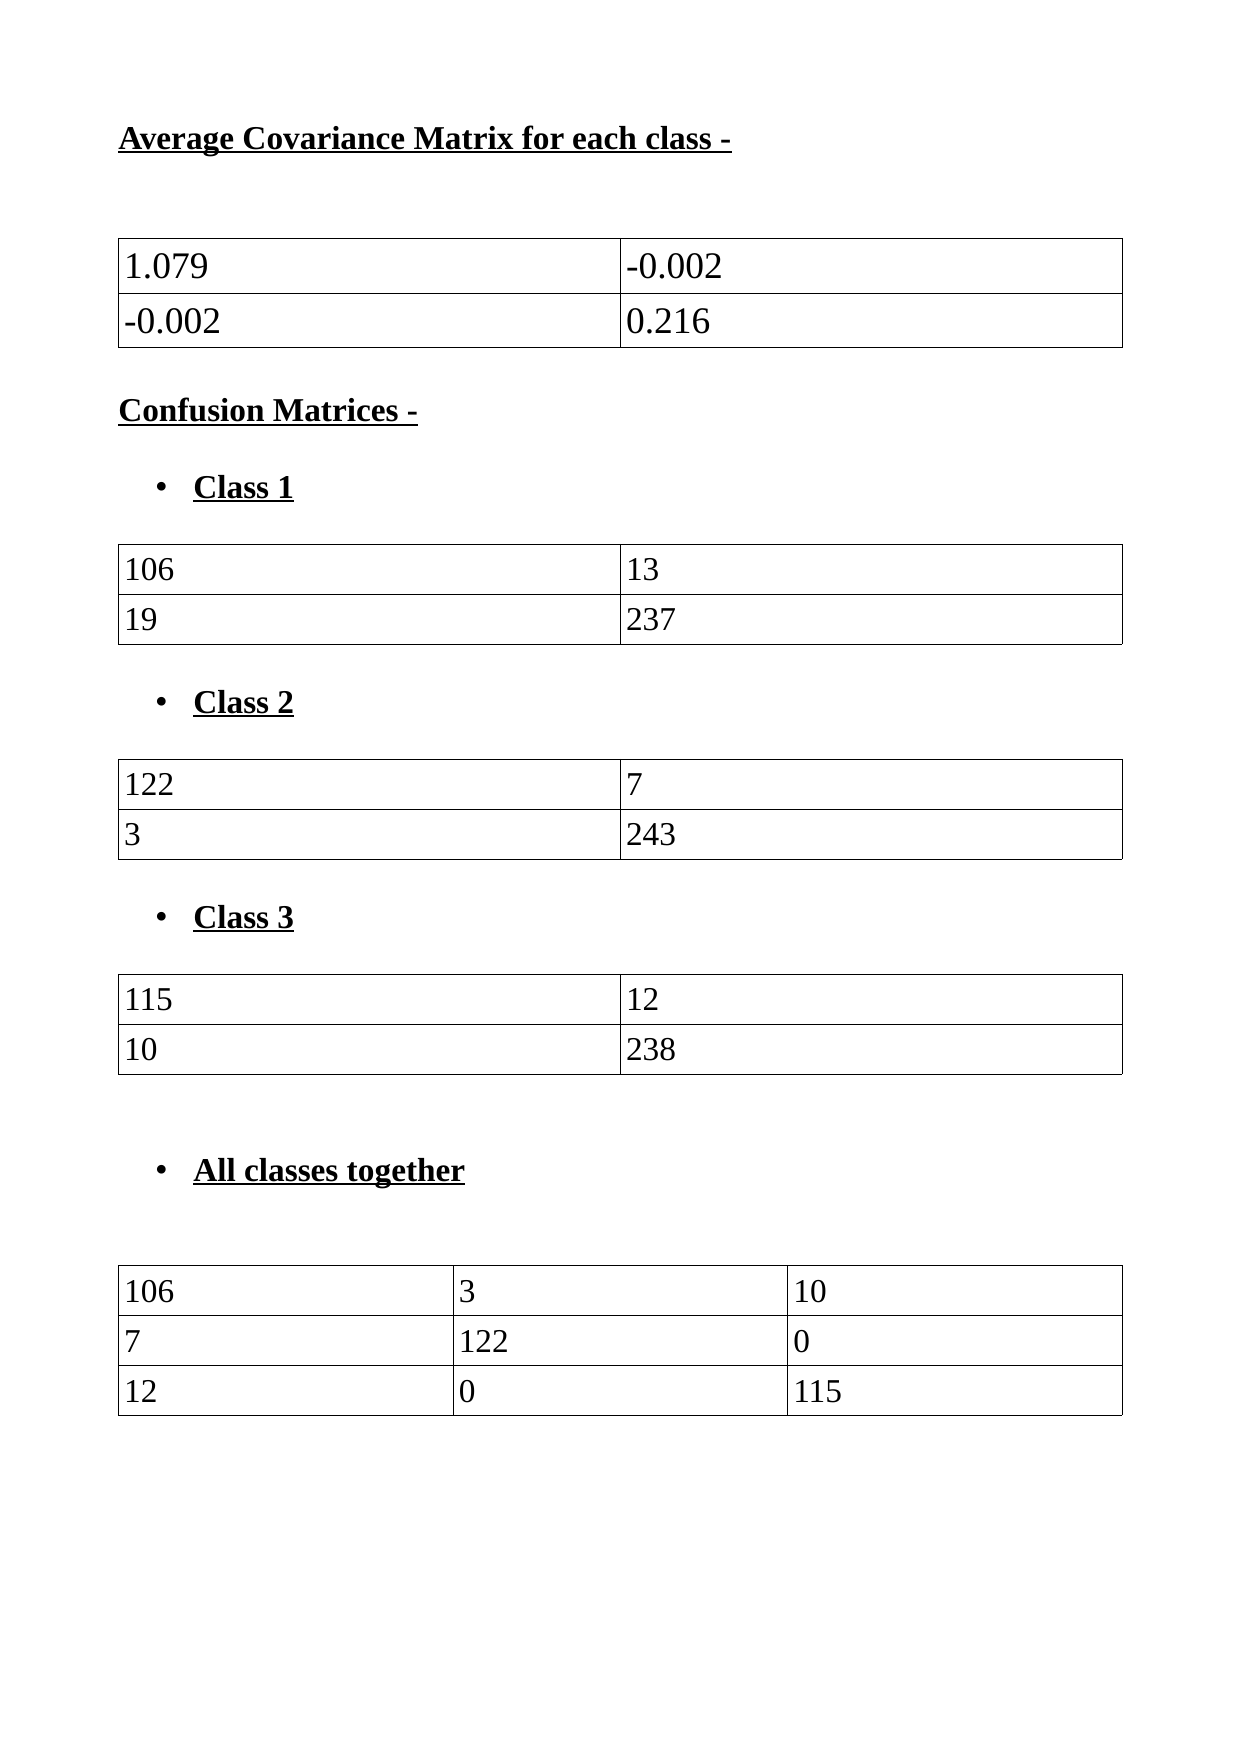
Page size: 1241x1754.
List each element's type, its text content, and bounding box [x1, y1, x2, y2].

table_header 13 [621, 545, 1122, 594]
table_cell -0.002 [119, 294, 620, 347]
table_header -0.002 [621, 239, 1122, 293]
table_cell 19 [119, 595, 620, 644]
table_header 1.079 [119, 239, 620, 293]
table_cell 7 [119, 1316, 453, 1365]
table_header 122 [119, 760, 620, 809]
table_header 106 [119, 1266, 453, 1315]
table_cell 115 [788, 1366, 1122, 1415]
table_header 10 [788, 1266, 1122, 1315]
table_header 7 [621, 760, 1122, 809]
list Class 1 [156, 467, 1122, 506]
text Confusion Matrices - [118, 391, 1122, 429]
list Class 3 [156, 897, 1122, 935]
table_cell 10 [119, 1025, 620, 1073]
table_cell 3 [119, 810, 620, 858]
table_cell 237 [621, 595, 1122, 644]
table_cell 122 [454, 1316, 787, 1365]
table_header 3 [454, 1266, 787, 1315]
table_header 106 [119, 545, 620, 594]
text Average Covariance Matrix for each class - [118, 118, 1122, 156]
table_header 12 [621, 975, 1122, 1023]
table_cell 243 [621, 810, 1122, 858]
table_cell 0 [454, 1366, 787, 1415]
table_cell 12 [119, 1366, 453, 1415]
table_cell 238 [621, 1025, 1122, 1073]
table_header 115 [119, 975, 620, 1023]
table_cell 0 [788, 1316, 1122, 1365]
table_cell 0.216 [621, 294, 1122, 347]
list All classes together [156, 1150, 1122, 1188]
list Class 2 [156, 682, 1122, 720]
